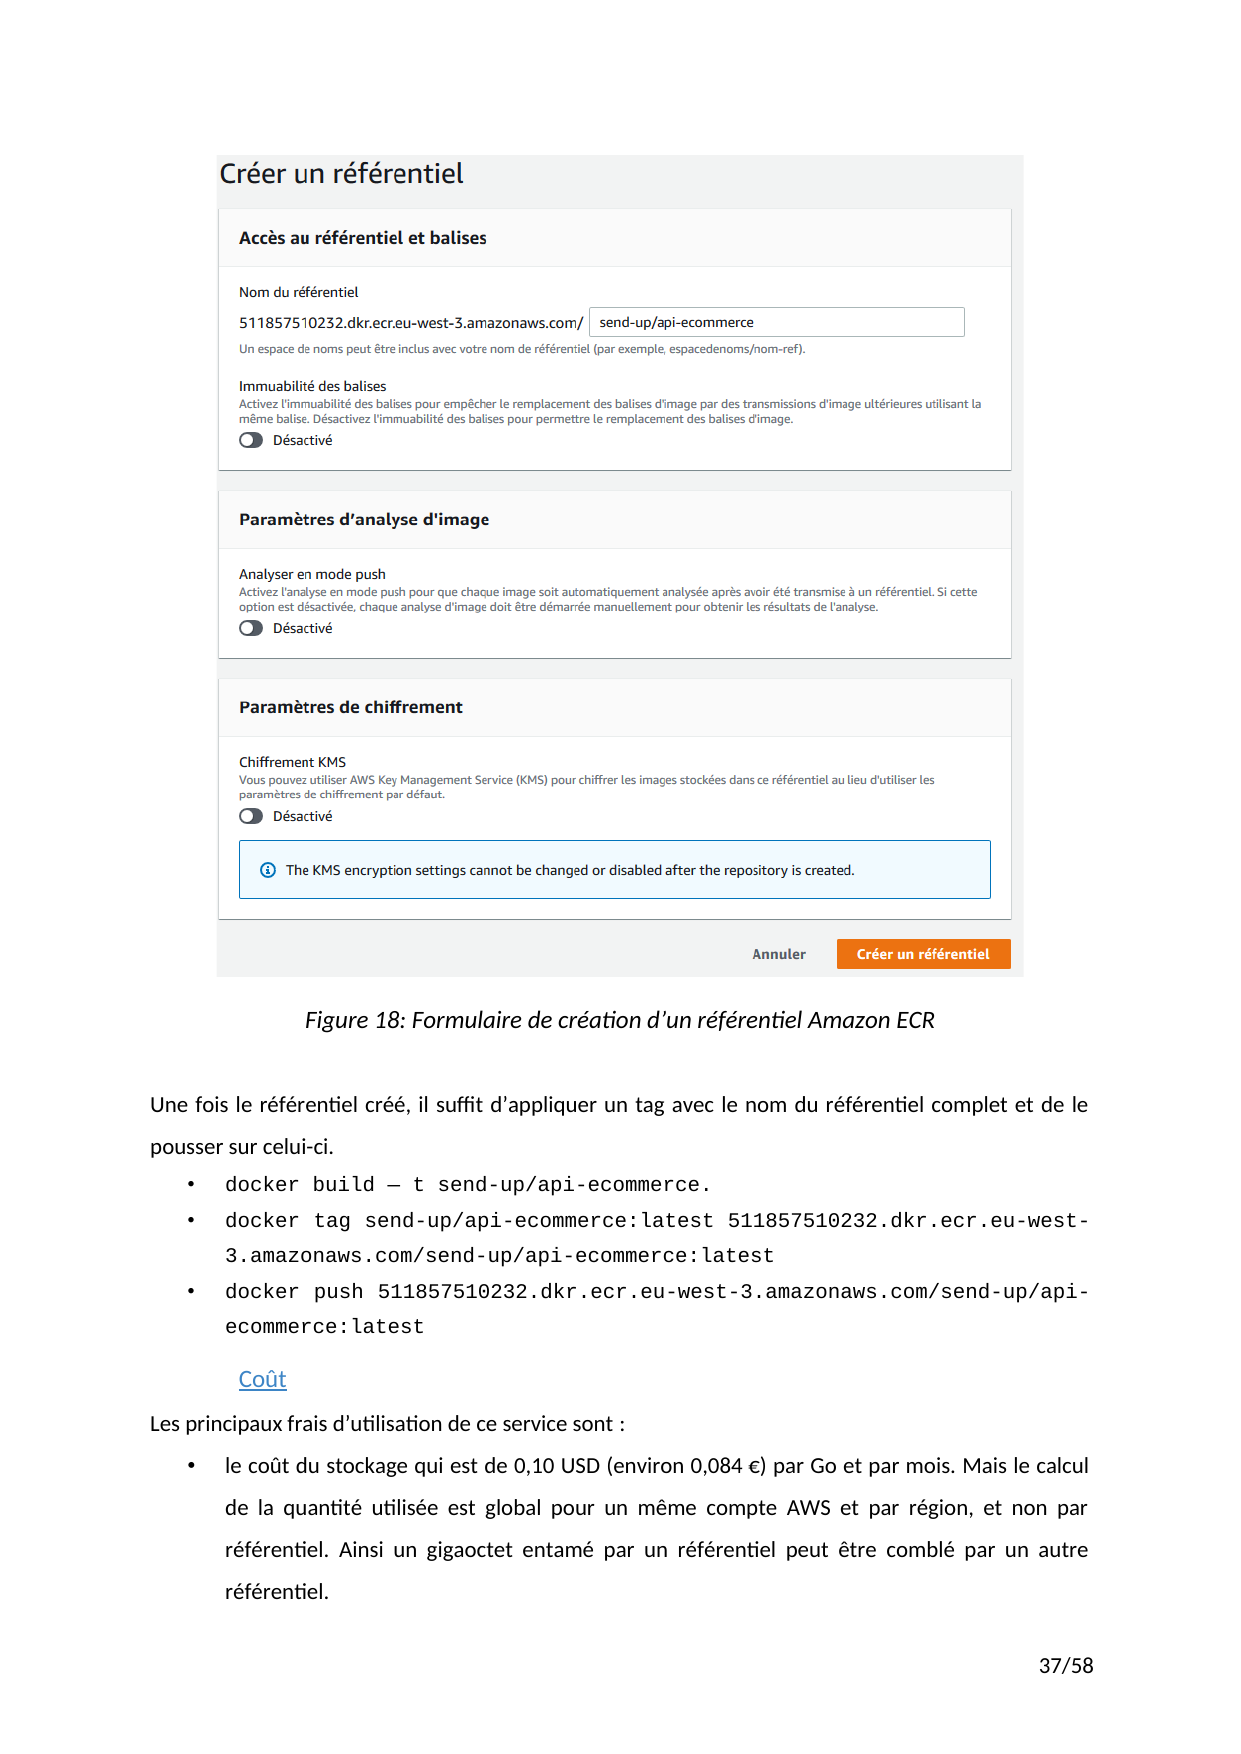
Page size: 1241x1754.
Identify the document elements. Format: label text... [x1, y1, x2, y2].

text Une fois le référentiel créé, il suffit d’appliquer un tag avec le nom du référentiel complet et de le pousser sur celui-ci. [150, 1090, 1090, 1160]
picture [216, 155, 1024, 977]
text Les principaux frais d’utilisation de ce service sont : [150, 1409, 1090, 1437]
list docker tag send-up/api-ecommerce:latest 511857510232.dkr.ecr.eu-west-3.amazonaws.com/send-up/api-ecommerce:latest [187, 1210, 1090, 1269]
list le coût du stockage qui est de 0,10 USD (environ 0,084 €) par Go et par mois. Mais le calcul de la quantité utilisée est global pour un même compte AWS et par région, et non par référentiel. Ainsi un gigaoctet entamé par un référentiel peut être comblé par un autre référentiel. [187, 1451, 1090, 1605]
text Figure 18: Formulaire de création d’un référentiel Amazon ECR [217, 977, 1023, 1034]
list docker build — t send-up/api-ecommerce. [187, 1174, 1090, 1198]
subtitle Coût [238, 1363, 1090, 1394]
list docker push 511857510232.dkr.ecr.eu-west-3.amazonaws.com/send-up/api-ecommerce:latest [187, 1281, 1090, 1340]
